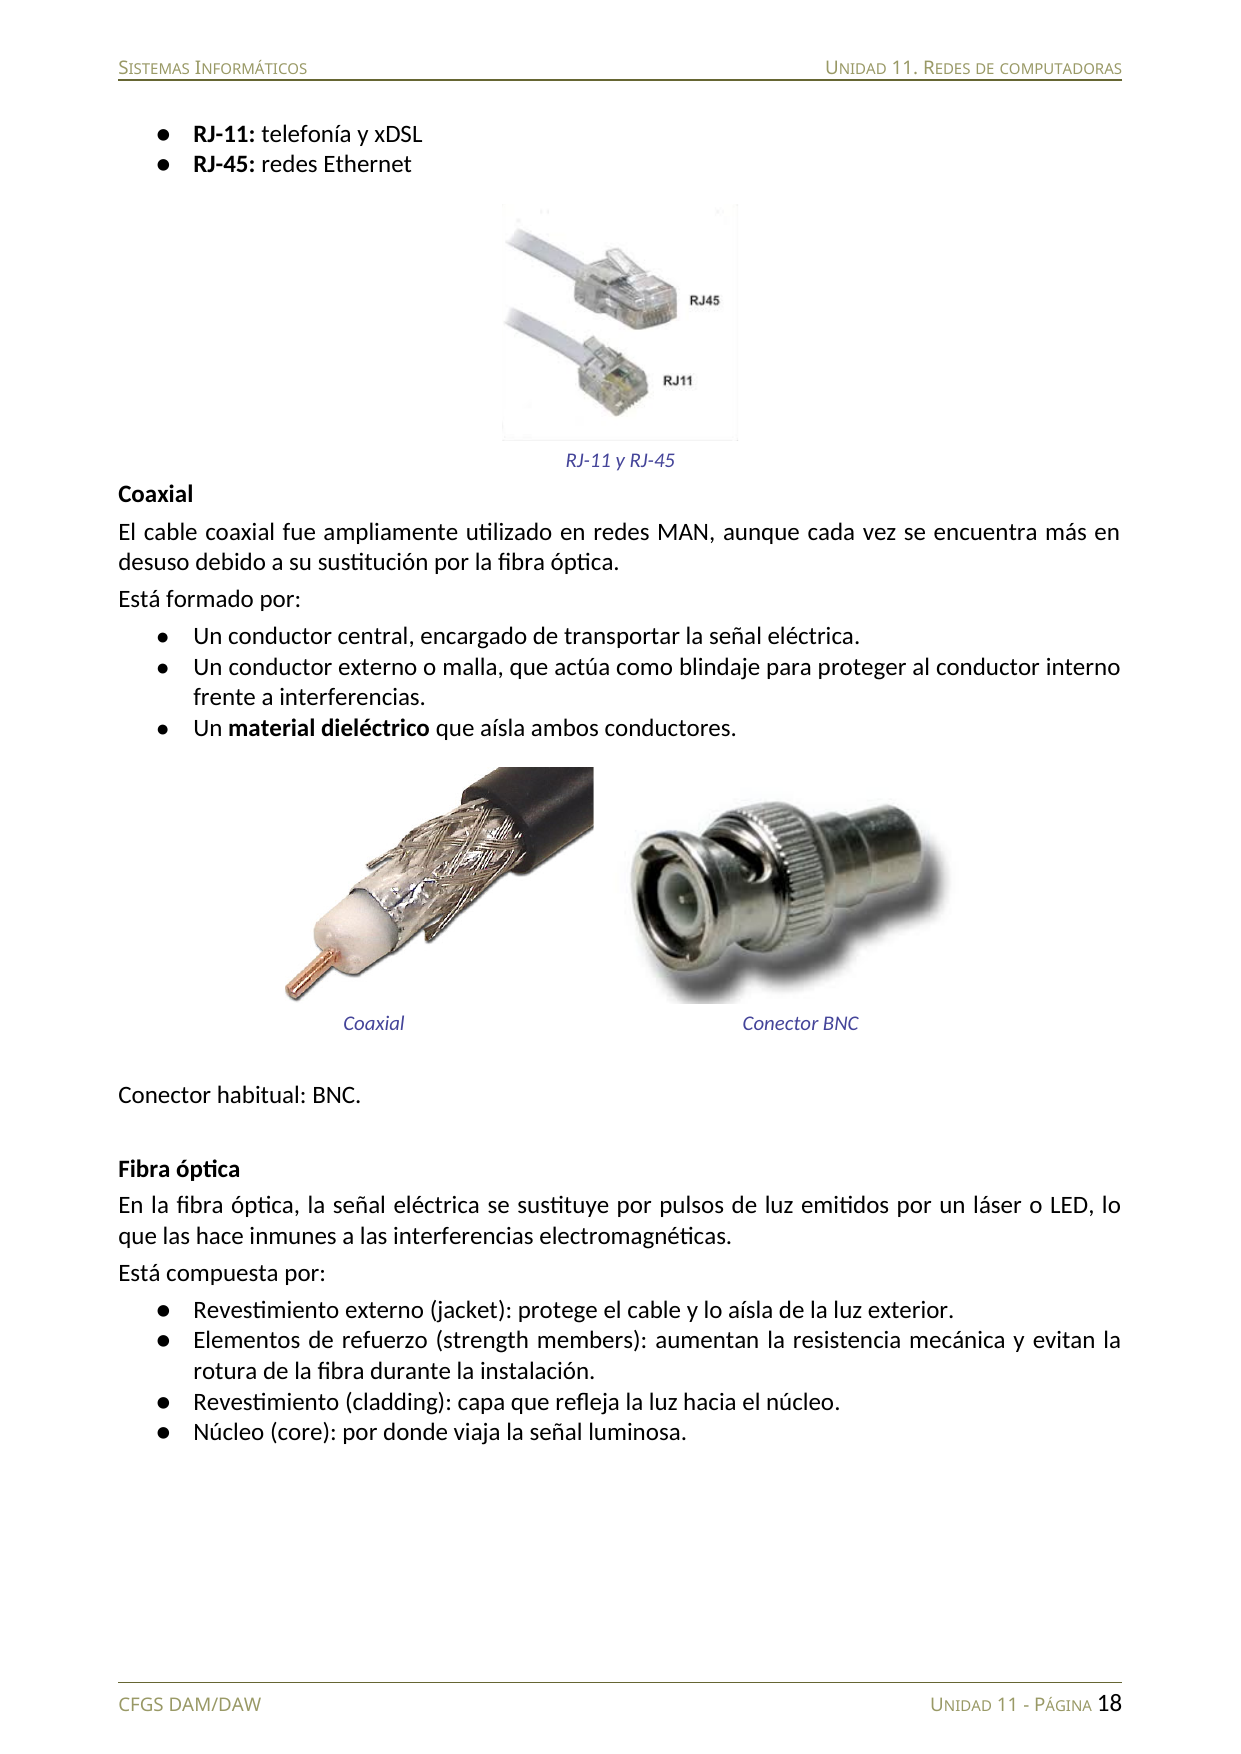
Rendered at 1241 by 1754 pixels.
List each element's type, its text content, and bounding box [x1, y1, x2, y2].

text Conector habitual: BNC. [118, 1079, 1122, 1109]
text RJ-11 y RJ-45 [118, 447, 1122, 472]
list Un conductor central, encargado de transportar la señal eléctrica. [156, 620, 1122, 651]
text Está formado por: [118, 583, 1122, 614]
text Coaxial [118, 479, 1122, 509]
list RJ-11: telefonía y xDSL [156, 118, 1122, 148]
list RJ-45: redes Ethernet [156, 148, 1122, 179]
picture [502, 204, 739, 441]
text Está compuesta por: [118, 1257, 1122, 1288]
list Elementos de refuerzo (strength members): aumentan la resistencia mecánica y evitan la rotura de la fibra durante la instalación. [156, 1325, 1122, 1386]
list Revestimiento externo (jacket): protege el cable y lo aísla de la luz exterior. [156, 1294, 1122, 1325]
list Un material dieléctrico que aísla ambos conductores. [156, 712, 1122, 742]
list Núcleo (core): por donde viaja la señal luminosa. [156, 1416, 1122, 1447]
text El cable coaxial fue ampliamente utilizado en redes MAN, aunque cada vez se encuentra más en desuso debido a su sustitución por la fibra óptica. [118, 516, 1122, 577]
list Revestimiento (cladding): capa que refleja la luz hacia el núcleo. [156, 1386, 1122, 1416]
text Fibra óptica [118, 1153, 1122, 1183]
text En la fibra óptica, la señal eléctrica se sustituye por pulsos de luz emitidos por un láser o LED, lo que las hace inmunes a las interferencias electromagnéticas. [118, 1190, 1122, 1251]
picture [278, 767, 962, 1004]
text Coaxial Conector BNC [268, 1010, 1122, 1035]
list Un conductor externo o malla, que actúa como blindaje para proteger al conductor interno frente a interferencias. [156, 651, 1122, 712]
